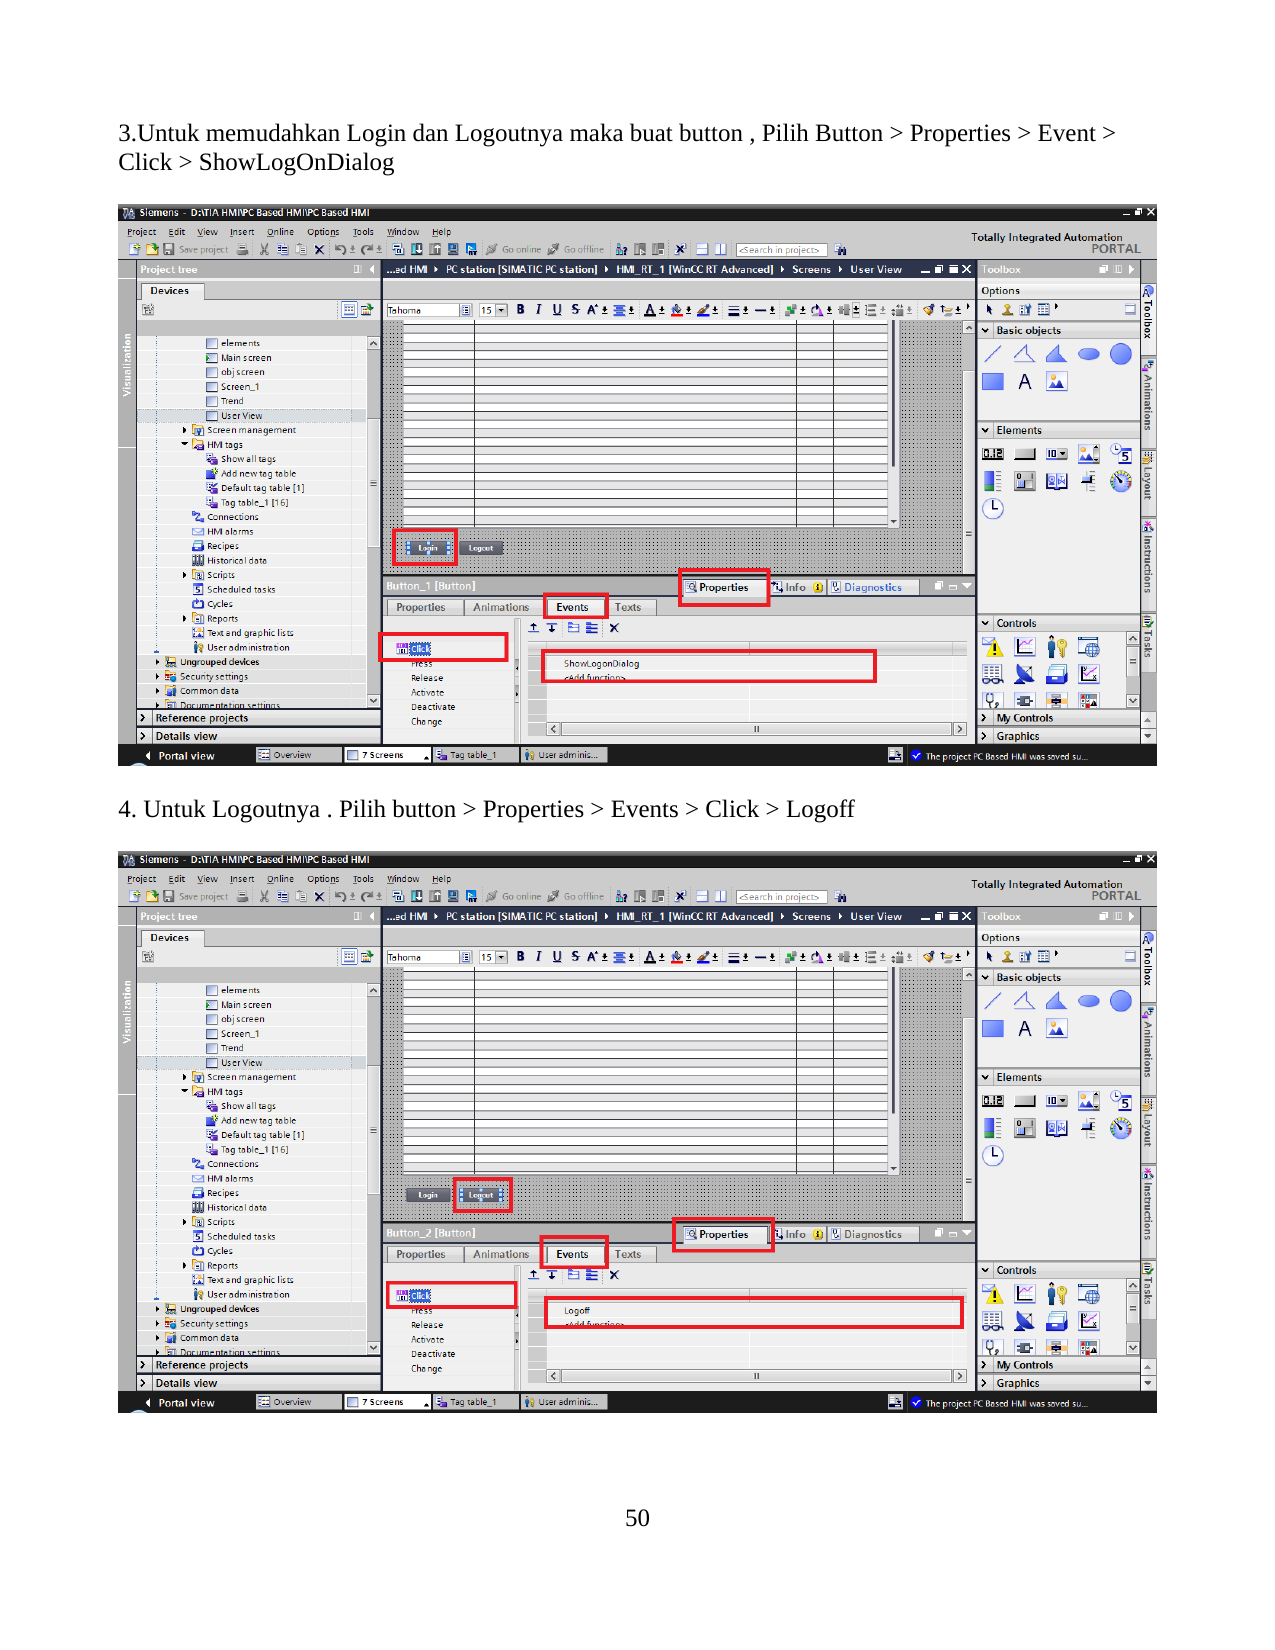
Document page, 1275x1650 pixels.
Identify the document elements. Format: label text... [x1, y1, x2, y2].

text 3.Untuk memudahkan Login dan Logoutnya maka buat button , Pilih Button > Properties > Event > Click > ShowLogOnDialog [118, 118, 1157, 176]
picture [118, 851, 1157, 1413]
text 4. Untuk Logoutnya . Pilih button > Properties > Events > Click > Logoff [118, 794, 1157, 823]
picture [118, 204, 1157, 766]
